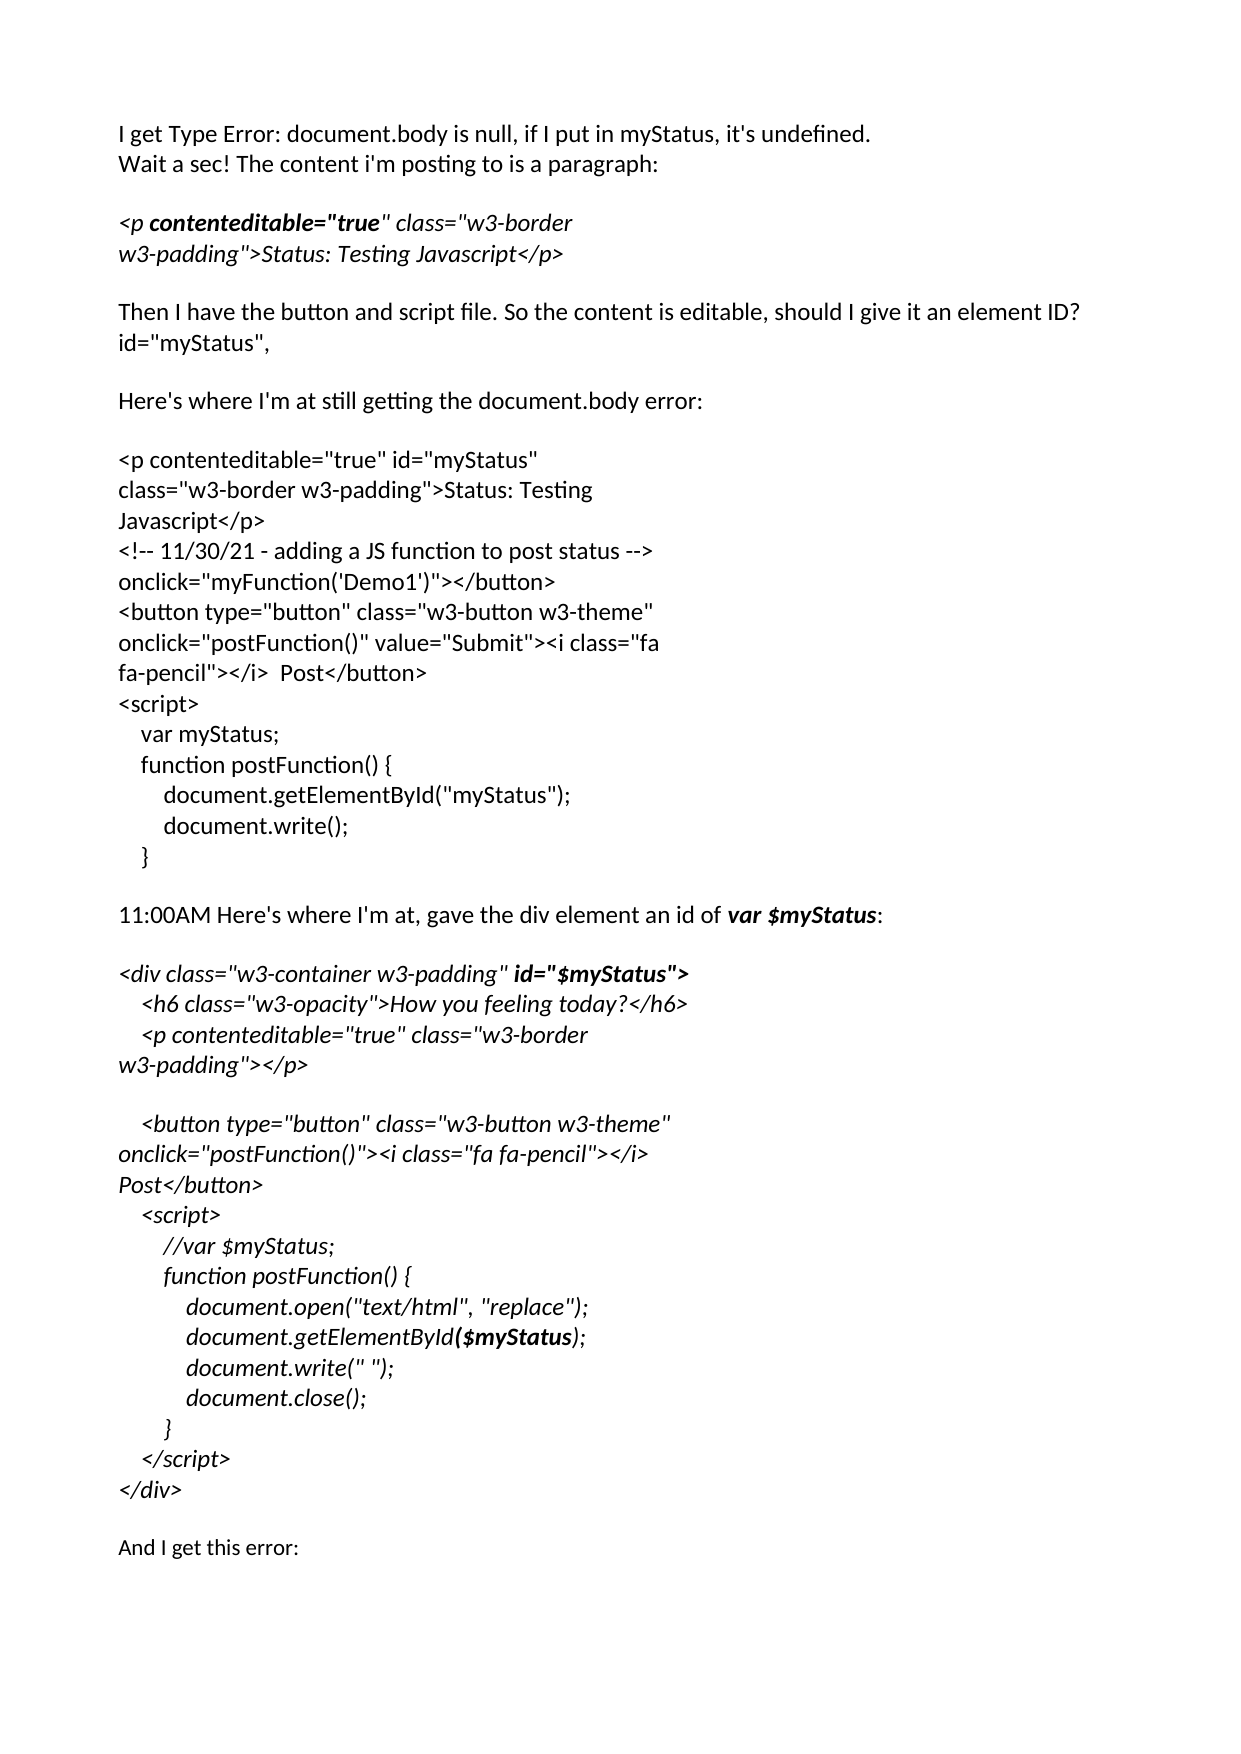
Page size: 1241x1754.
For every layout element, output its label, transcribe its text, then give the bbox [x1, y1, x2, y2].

text Here's where I'm at still getting the document.body error: [118, 385, 1122, 416]
text And I get this error: [118, 1533, 1122, 1561]
text document.getElementById($myStatus); [118, 1321, 1122, 1352]
text <div class="w3-container w3-padding" id="$myStatus"> [118, 958, 1122, 988]
text document.write(); [118, 810, 1122, 841]
text class="w3-border w3-padding">Status: Testing [118, 474, 1122, 505]
text fa-pencil"></i> Post</button> [118, 657, 1122, 688]
text id="myStatus", [118, 327, 1122, 357]
text </script> [118, 1443, 1122, 1474]
text <!-- 11/30/21 - adding a JS function to post status --> [118, 535, 1122, 566]
text document.write(" "); [118, 1352, 1122, 1382]
text <script> [118, 1199, 1122, 1230]
text </div> [118, 1474, 1122, 1504]
text 11:00AM Here's where I'm at, gave the div element an id of var $myStatus: [118, 899, 1122, 930]
text document.close(); [118, 1382, 1122, 1413]
text document.open("text/html", "replace"); [118, 1291, 1122, 1321]
text <button type="button" class="w3-button w3-theme" [118, 596, 1122, 627]
text <p contenteditable="true" id="myStatus" [118, 444, 1122, 474]
text <p contenteditable="true" class="w3-border [118, 207, 1122, 238]
text onclick="postFunction()" value="Submit"><i class="fa [118, 627, 1122, 657]
text Javascript</p> [118, 505, 1122, 535]
text } [118, 1413, 1122, 1443]
text <h6 class="w3-opacity">How you feeling today?</h6> [118, 988, 1122, 1019]
text I get Type Error: document.body is null, if I put in myStatus, it's undefined. [118, 118, 1122, 149]
text <button type="button" class="w3-button w3-theme" [118, 1108, 1122, 1138]
text <p contenteditable="true" class="w3-border [118, 1019, 1122, 1049]
text document.getElementById("myStatus"); [118, 779, 1122, 810]
text w3-padding"></p> [118, 1049, 1122, 1080]
text Then I have the button and script file. So the content is editable, should I give it an element ID? [118, 296, 1122, 327]
text } [118, 841, 1122, 871]
text onclick="myFunction('Demo1')"></button> [118, 566, 1122, 596]
text w3-padding">Status: Testing Javascript</p> [118, 238, 1122, 268]
text function postFunction() { [118, 1260, 1122, 1291]
text Wait a sec! The content i'm posting to is a paragraph: [118, 149, 1122, 179]
text function postFunction() { [118, 749, 1122, 779]
text Post</button> [118, 1169, 1122, 1199]
text <script> [118, 688, 1122, 718]
text //var $myStatus; [118, 1230, 1122, 1260]
text onclick="postFunction()"><i class="fa fa-pencil"></i> [118, 1138, 1122, 1169]
text var myStatus; [118, 718, 1122, 749]
